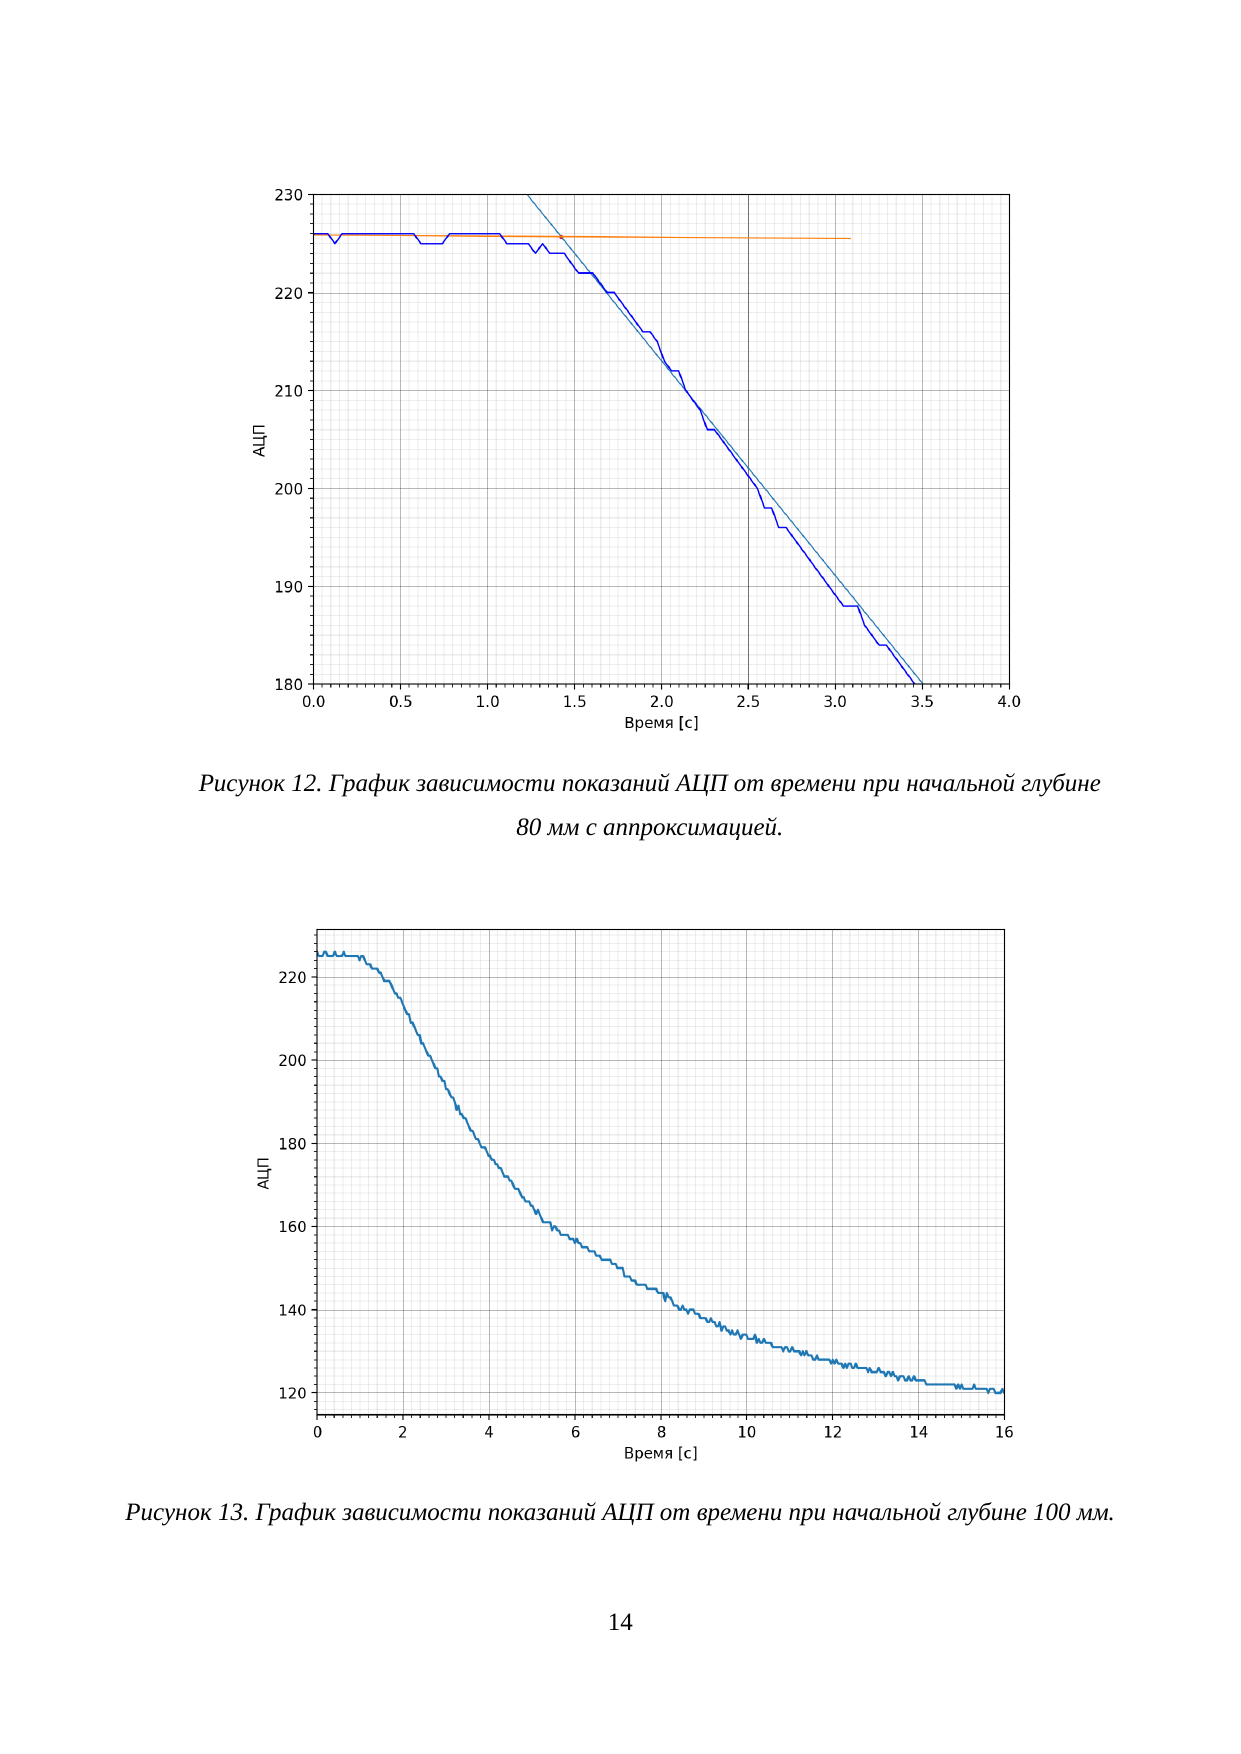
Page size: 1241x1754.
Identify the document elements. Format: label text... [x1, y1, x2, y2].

picture [206, 854, 1093, 1484]
text 80 мм с аппроксимацией. [118, 812, 1122, 840]
picture [201, 118, 1099, 754]
text Рисунок 13. График зависимости показаний АЦП от времени при начальной глубине 100 мм. [118, 1497, 1122, 1526]
text Рисунок 12. График зависимости показаний АЦП от времени при начальной глубине [118, 768, 1122, 797]
